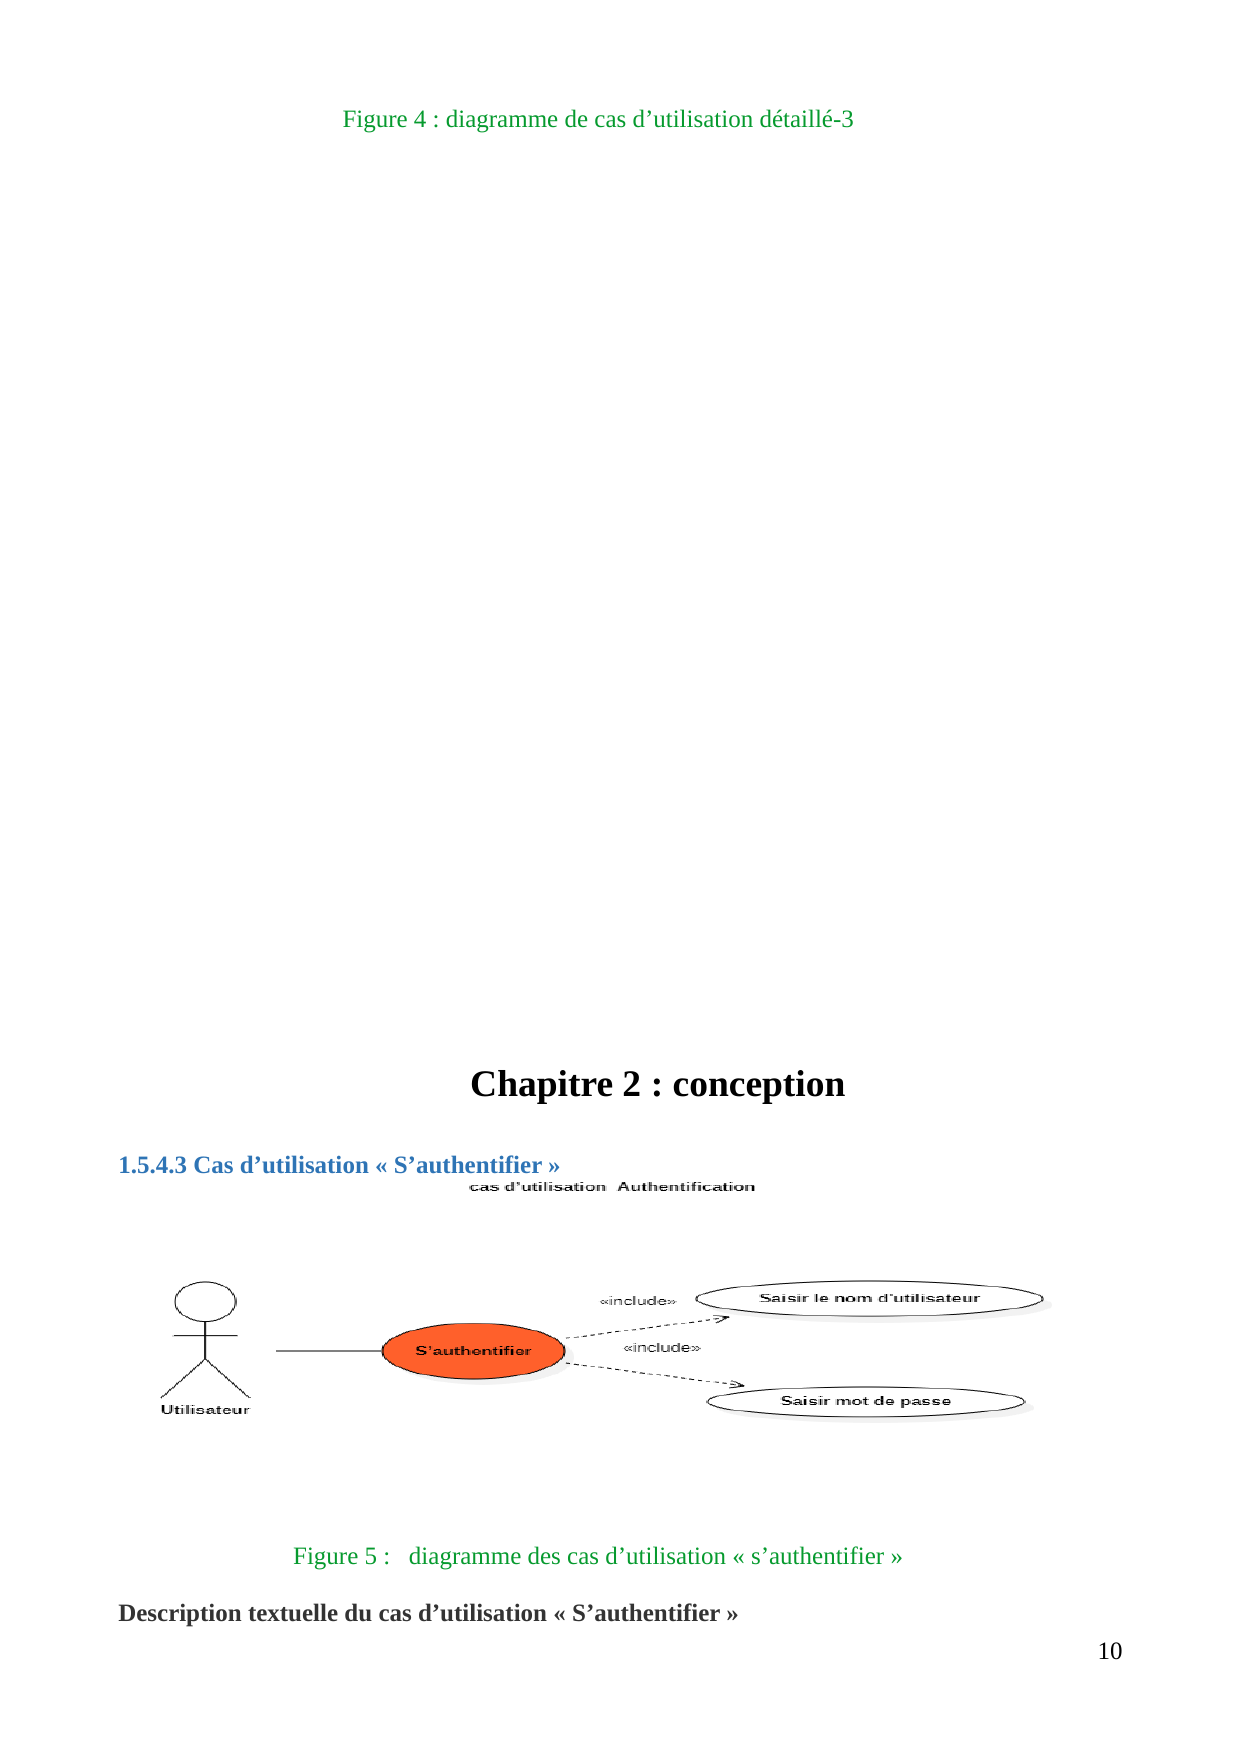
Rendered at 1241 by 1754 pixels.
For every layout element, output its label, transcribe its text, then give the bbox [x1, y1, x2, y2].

text 1.5.4.3 Cas d’utilisation « S’authentifier » [118, 1150, 1122, 1178]
text Figure 4 : diagramme de cas d’utilisation détaillé-3 [118, 104, 1078, 132]
picture [118, 1178, 1123, 1541]
list Chapitre 2 : conception [193, 1062, 1122, 1105]
list Description textuelle du cas d’utilisation « S’authentifier » [118, 1598, 1078, 1627]
text Figure 5 : diagramme des cas d’utilisation « s’authentifier » [118, 1541, 1078, 1569]
